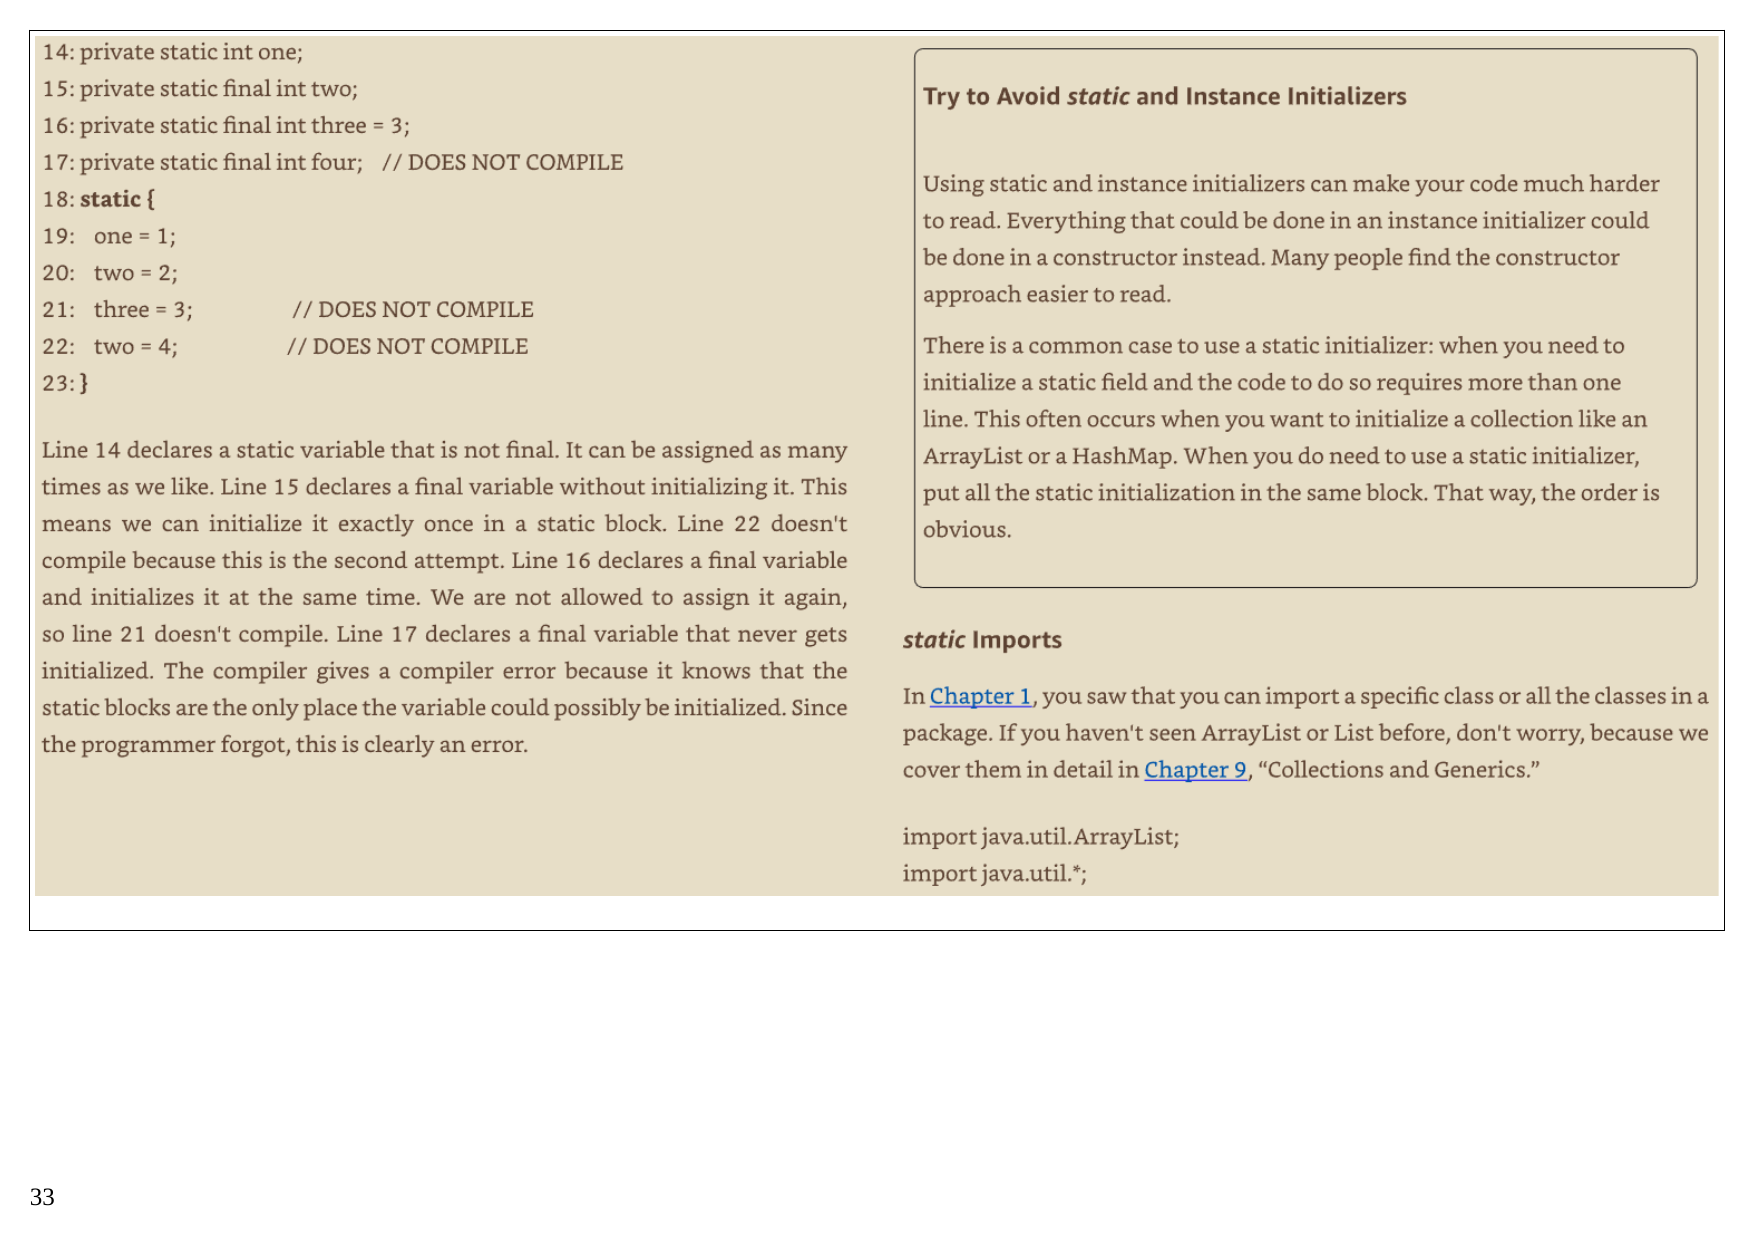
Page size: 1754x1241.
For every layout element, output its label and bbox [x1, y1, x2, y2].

table_cell [30, 31, 1724, 930]
picture [35, 36, 1719, 896]
